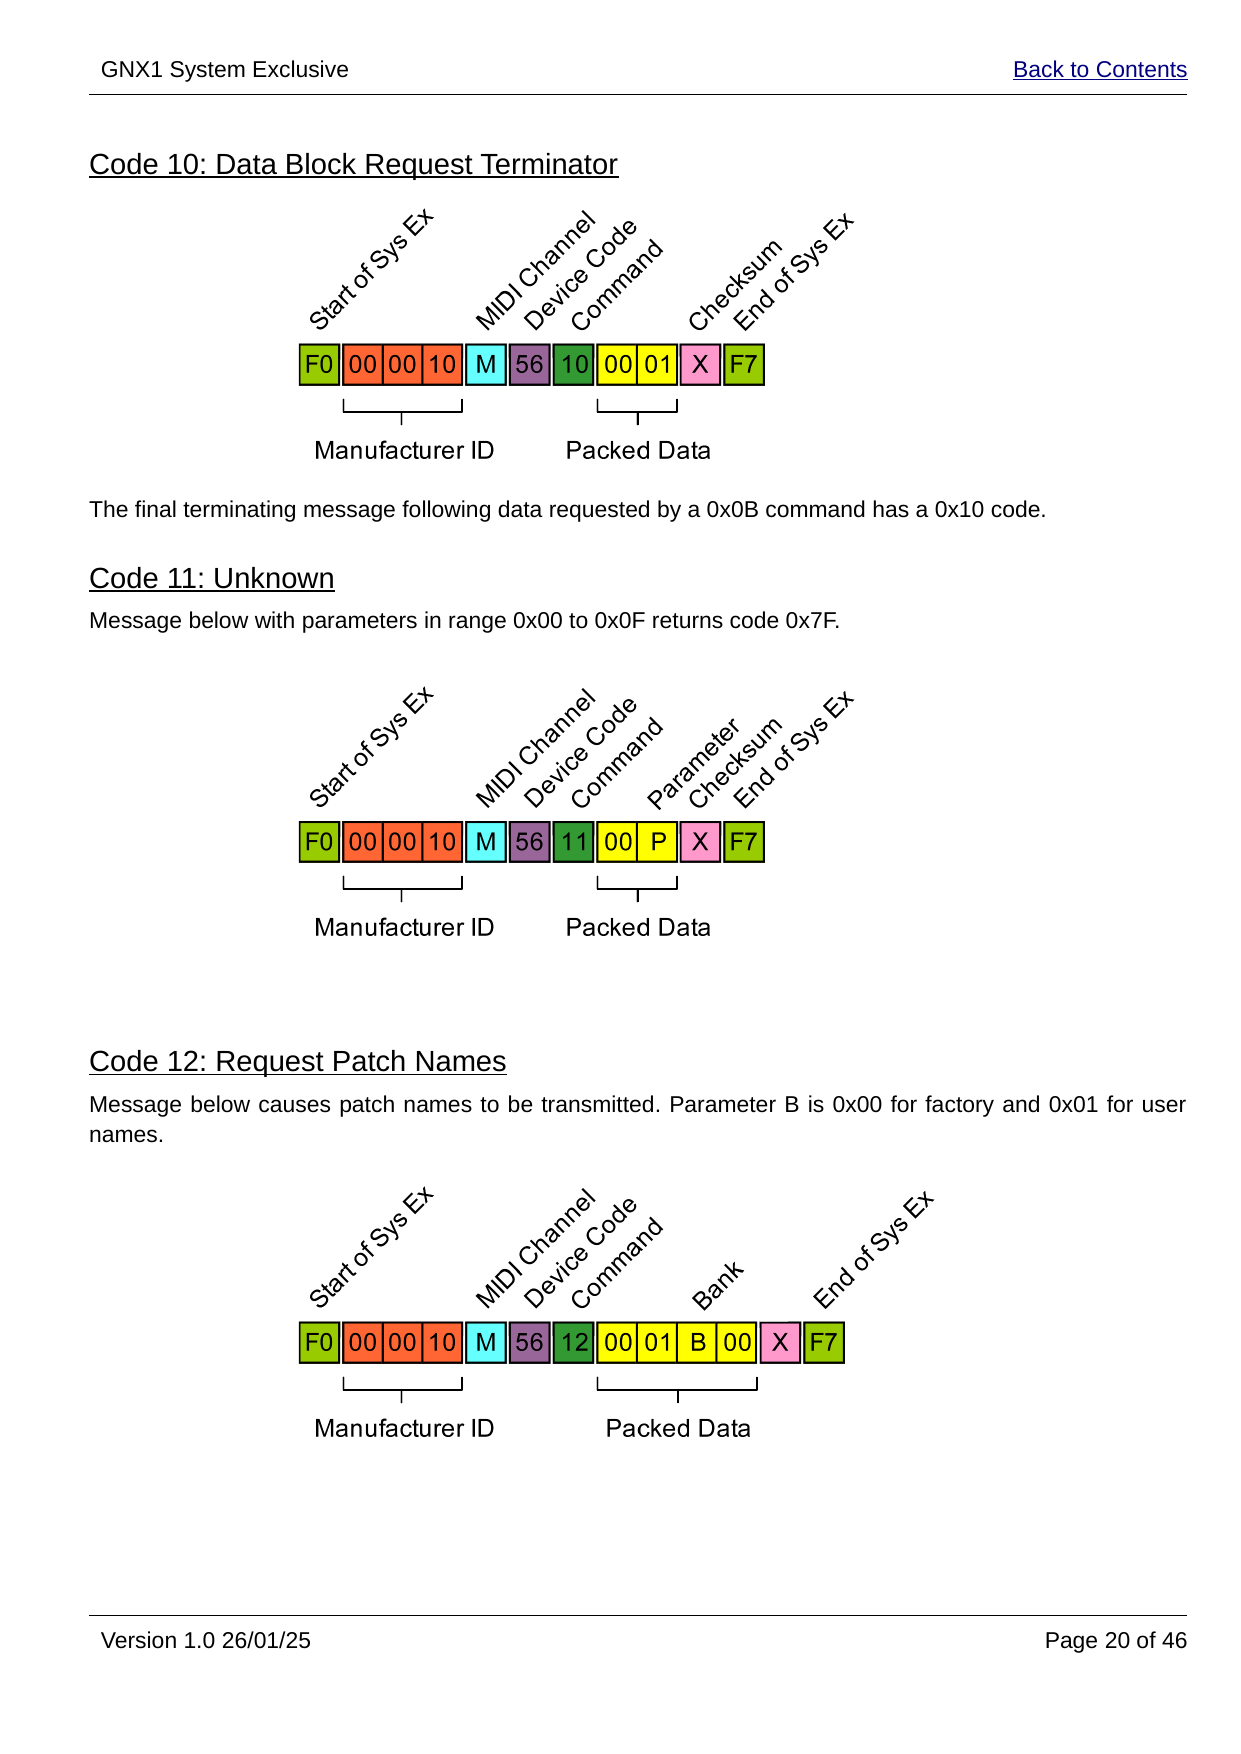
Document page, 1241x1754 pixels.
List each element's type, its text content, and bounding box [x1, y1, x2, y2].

subtitle Code 11: Unknown [89, 561, 1187, 595]
subtitle Code 10: Data Block Request Terminator [89, 147, 1187, 181]
text Message below causes patch names to be transmitted. Parameter B is 0x00 for factory and 0x01 for user names. [89, 1091, 1187, 1147]
picture [298, 685, 978, 942]
subtitle Code 12: Request Patch Names [89, 1044, 1187, 1078]
text The final terminating message following data requested by a 0x0B command has a 0x10 code. [89, 193, 1187, 522]
text Message below with parameters in range 0x00 to 0x0F returns code 0x7F. [89, 607, 1187, 634]
picture [298, 1185, 978, 1443]
picture [298, 208, 978, 465]
